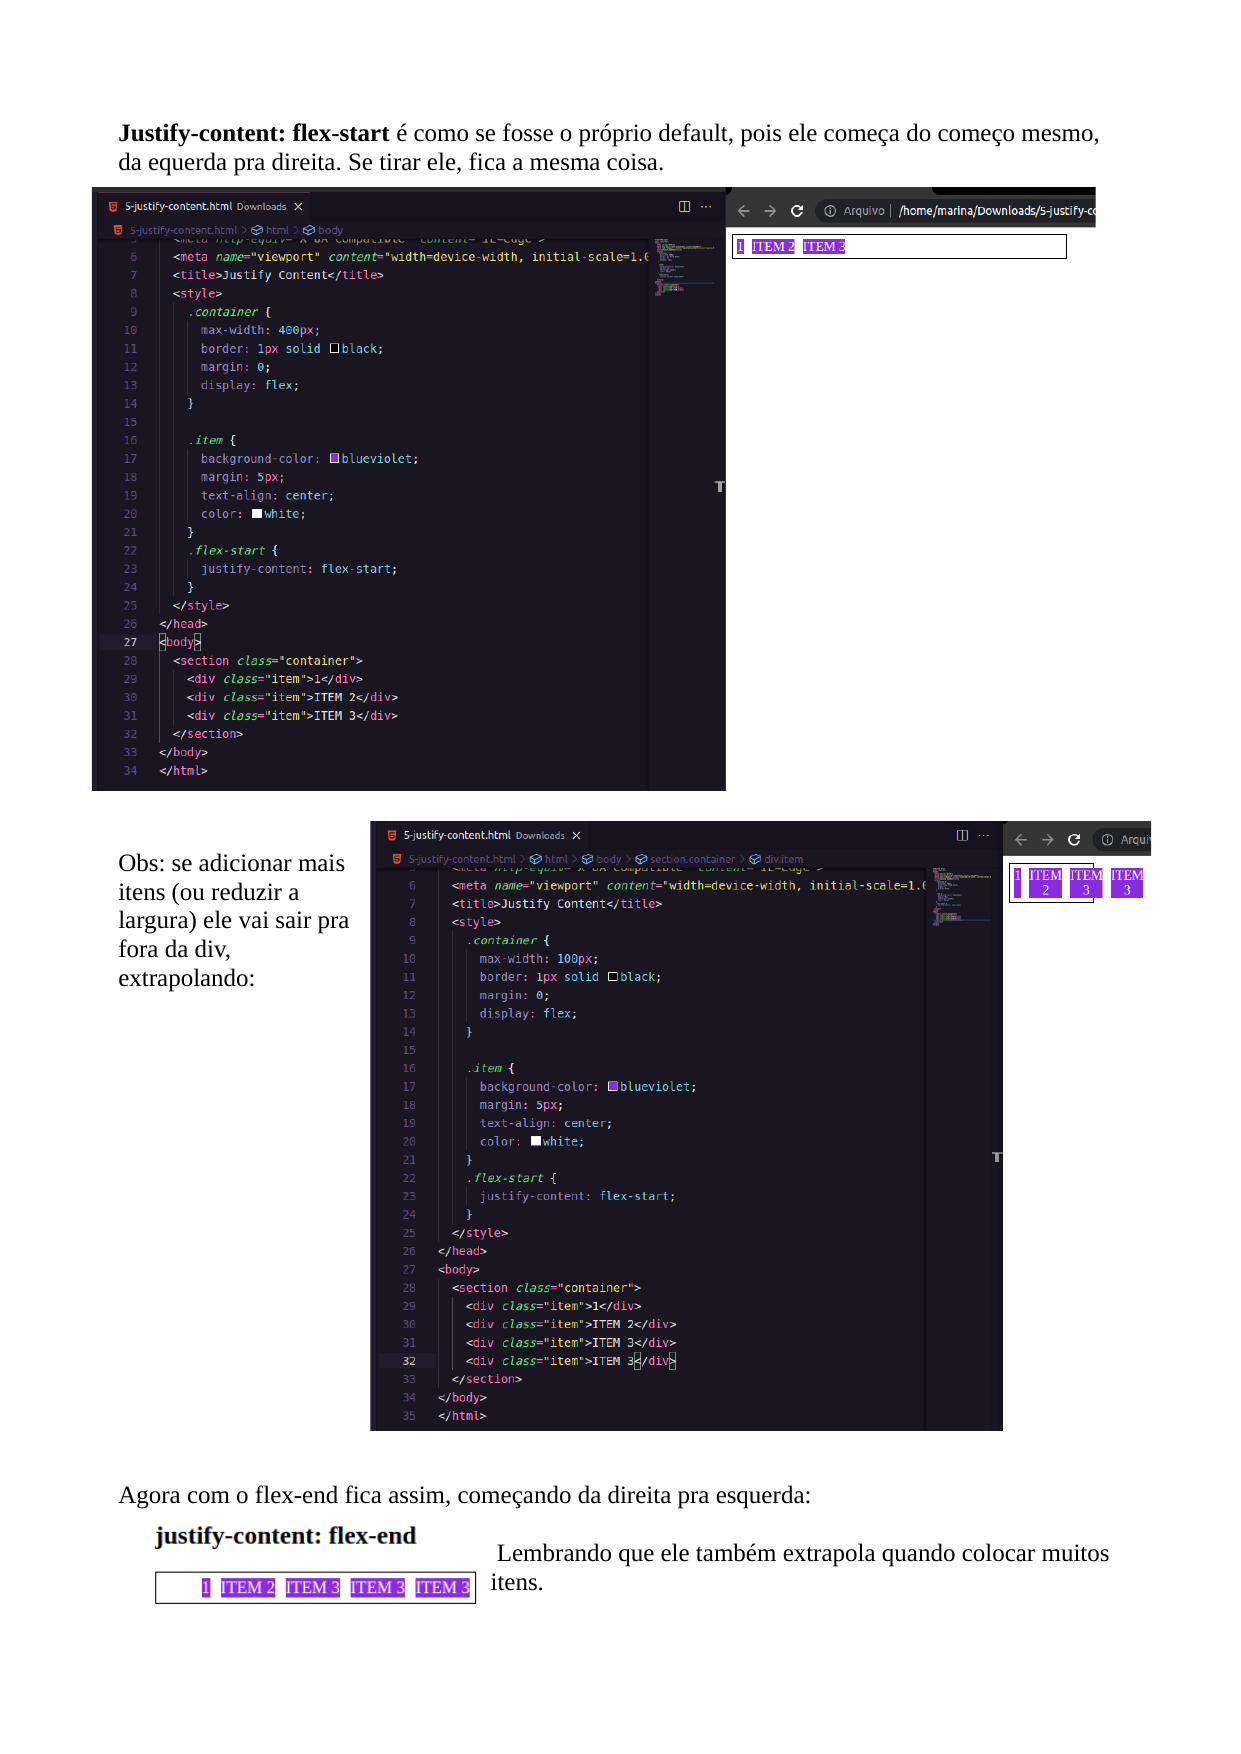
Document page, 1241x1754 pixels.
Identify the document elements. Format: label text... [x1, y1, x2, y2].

picture [152, 1519, 491, 1619]
picture [370, 821, 1152, 1431]
text [118, 1538, 152, 1595]
text Agora com o flex-end fica assim, começando da direita pra esquerda: [118, 1480, 1122, 1509]
text Obs: se adicionar mais itens (ou reduzir a largura) ele vai sair pra fora da div, extrapolando: [118, 848, 370, 992]
picture [91, 187, 1096, 791]
text Justify-content: flex-start é como se fosse o próprio default, pois ele começa do começo mesmo, da equerda pra direita. Se tirar ele, fica a mesma coisa. [118, 118, 1122, 176]
text Lembrando que ele também extrapola quando colocar muitos itens. [491, 1538, 1122, 1595]
